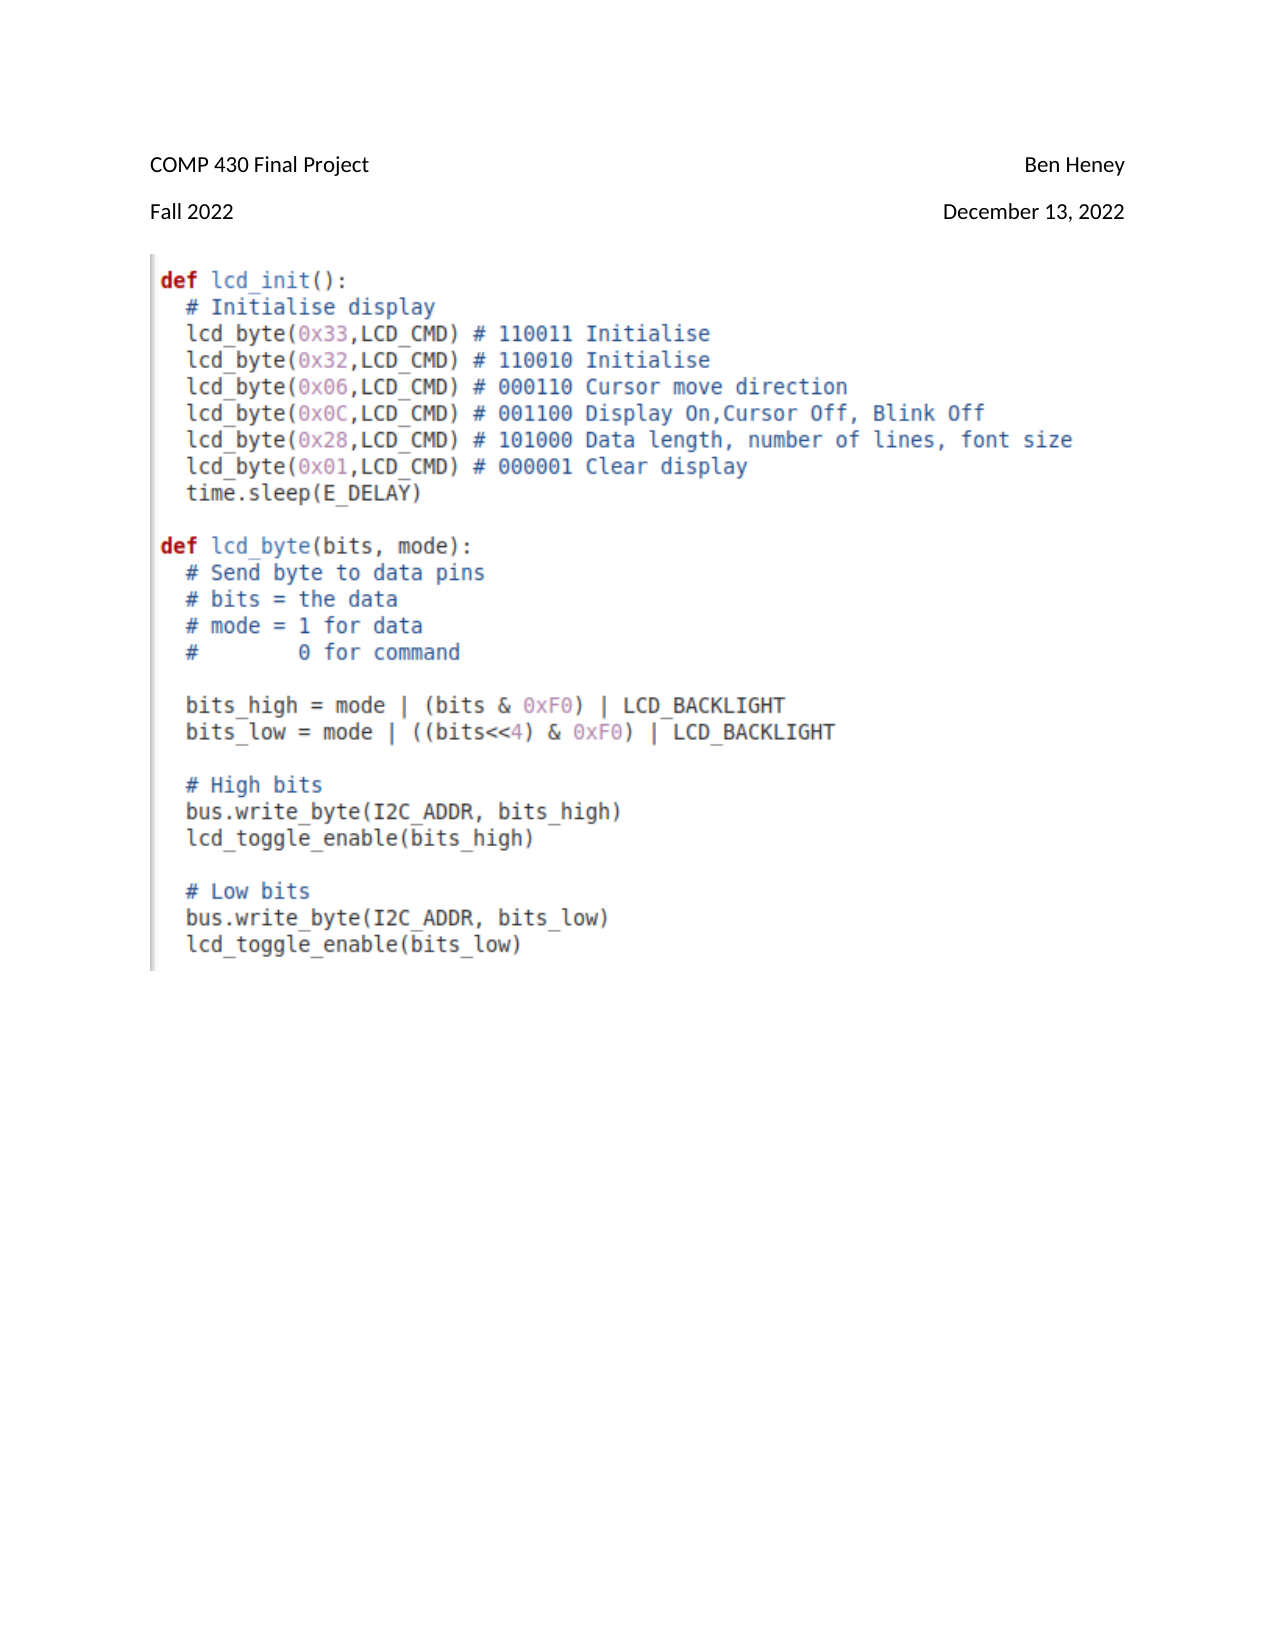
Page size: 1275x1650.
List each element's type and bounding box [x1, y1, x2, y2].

picture [150, 254, 1125, 971]
